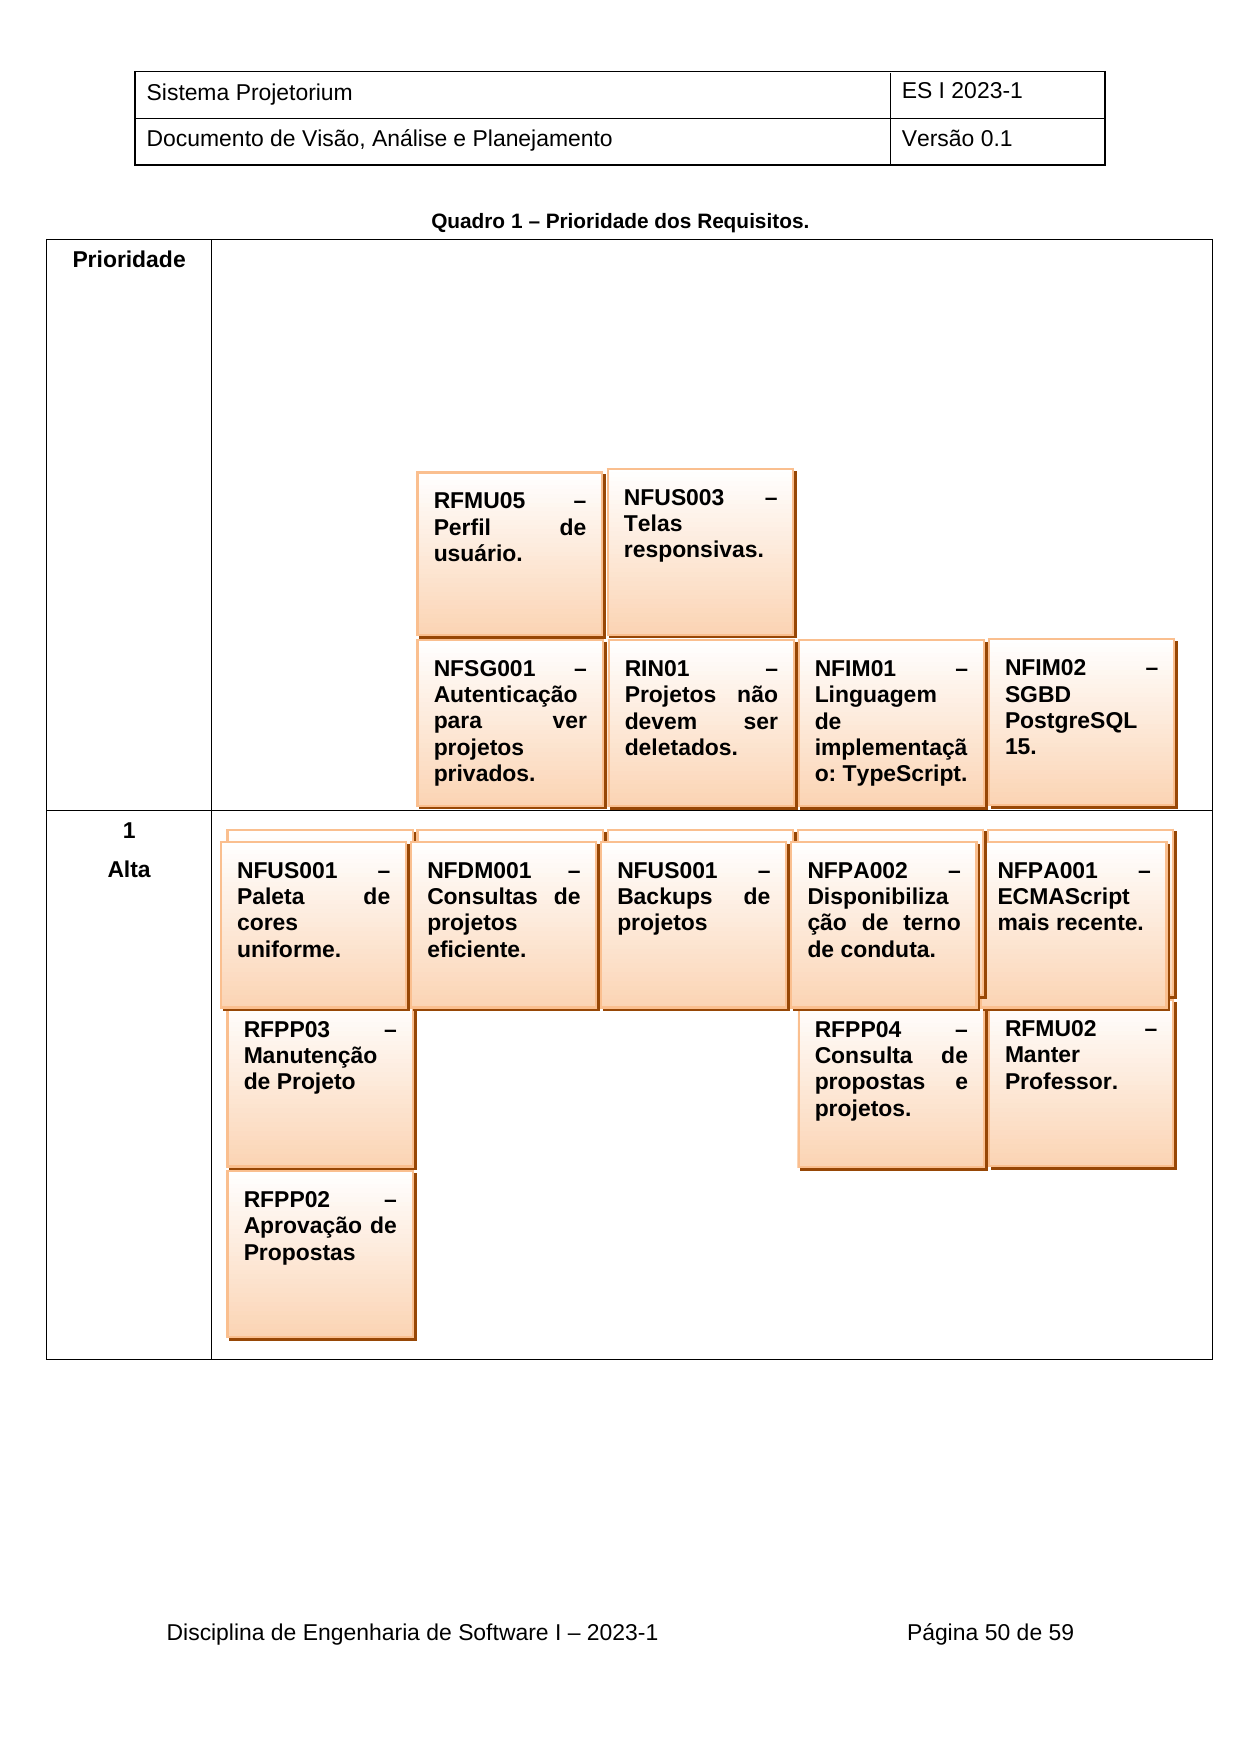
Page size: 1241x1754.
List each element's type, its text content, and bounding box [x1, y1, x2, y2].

text NFPA001 – ECMAScript mais recente. [997, 857, 1151, 936]
text NFDM001 – Consultas de projetos eficiente. [427, 857, 580, 962]
text NFPA002 – Disponibilização de terno de conduta. [807, 857, 960, 962]
text Quadro 1 – Prioridade dos Requisitos. [148, 208, 1092, 232]
text NFUS001 – Paleta de cores uniforme. [237, 857, 390, 962]
table_header Prioridade [47, 240, 211, 810]
text NFIM02 – SGBD PostgreSQL 15. [1005, 654, 1158, 759]
table_cell 1 Alta [47, 811, 211, 1359]
text NFUS001 – Backups de projetos [617, 857, 770, 936]
table_cell [212, 811, 1212, 1359]
table_header Requisitos [212, 240, 1212, 810]
